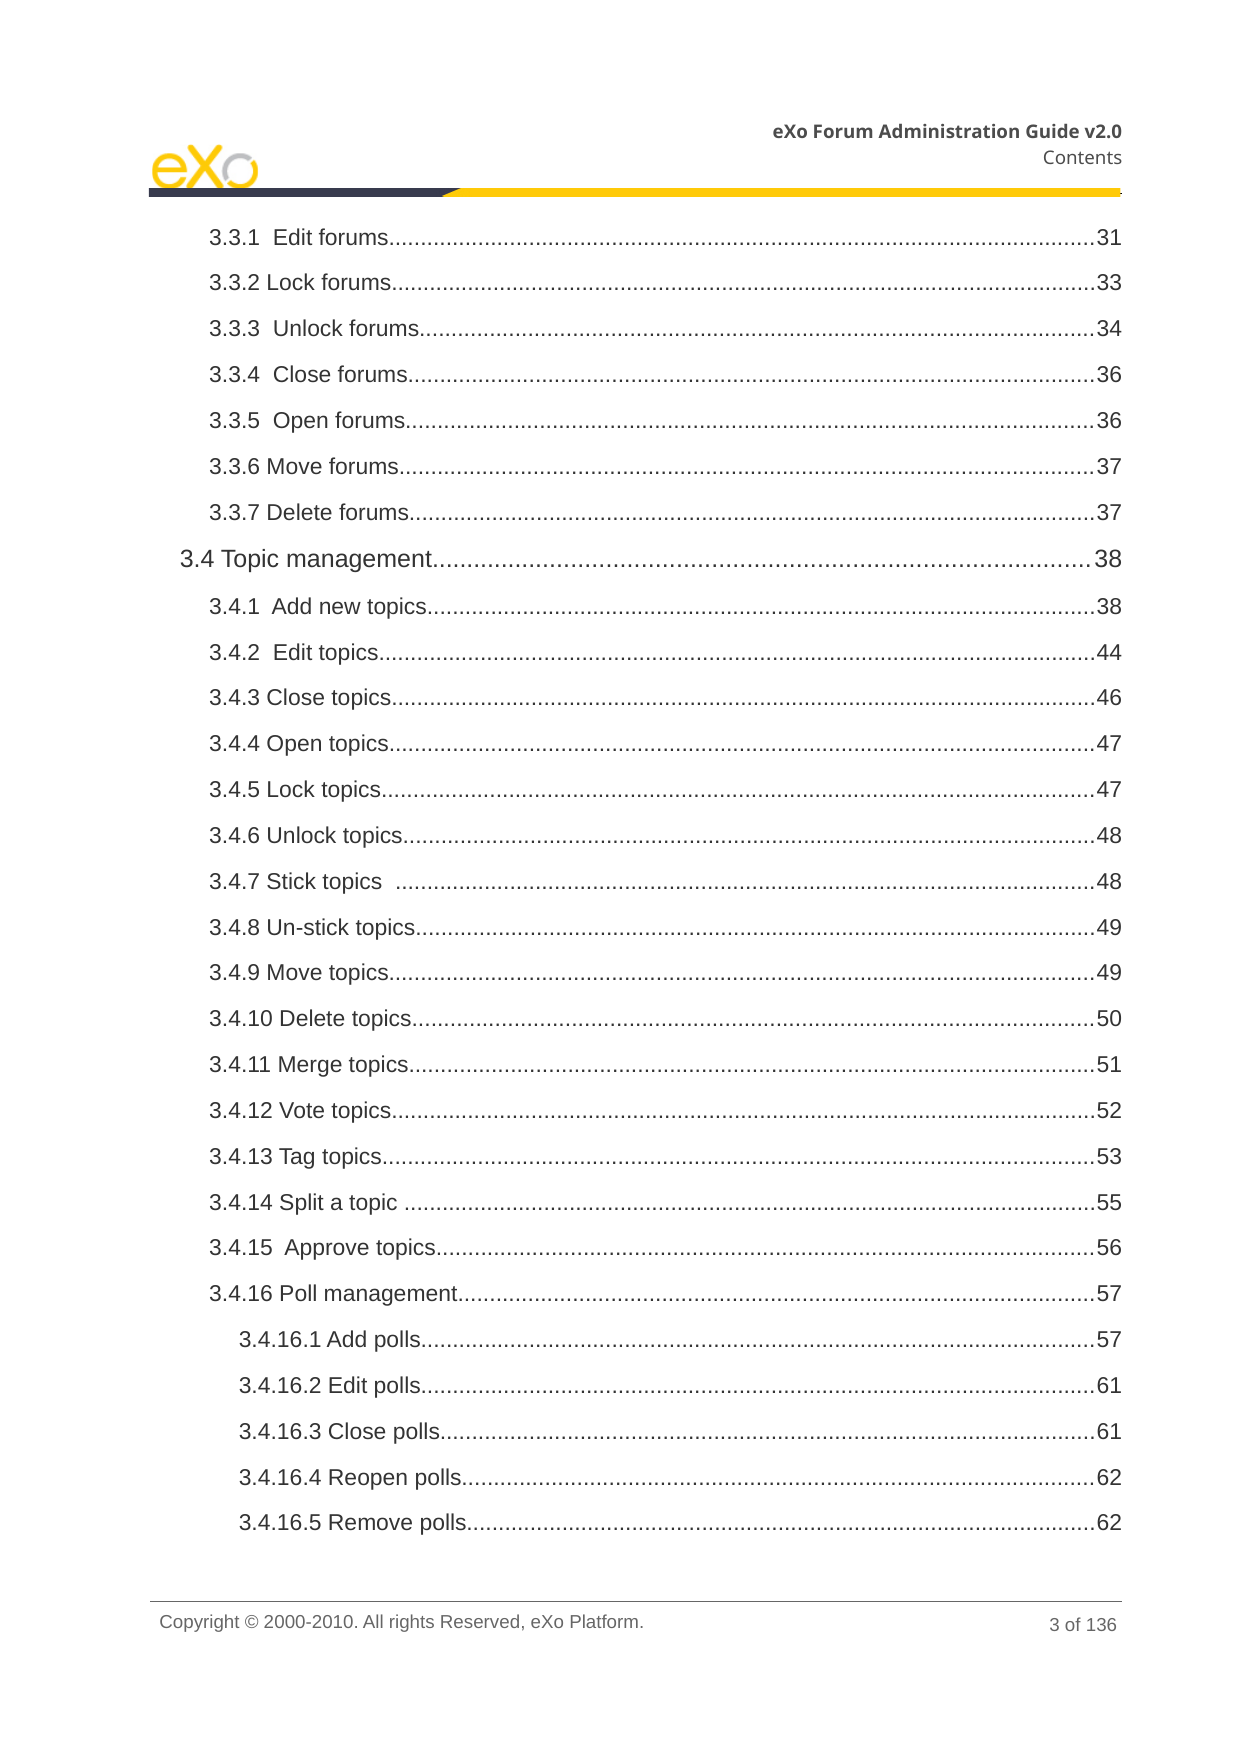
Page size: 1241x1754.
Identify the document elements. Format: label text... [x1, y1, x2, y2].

text 3.4.7 Stick topics 48 [209, 868, 1122, 894]
text 3.4.16.3 Close polls 61 [238, 1418, 1122, 1444]
text 3.3.6 Move forums 37 [209, 453, 1122, 479]
text 3.4.8 Un-stick topics 49 [209, 913, 1122, 940]
text 3.4.6 Unlock topics 48 [209, 822, 1122, 848]
text 3.4.16.1 Add polls 57 [238, 1326, 1122, 1352]
text 3.3.7 Delete forums 37 [209, 498, 1122, 525]
text 3.4.5 Lock topics 47 [209, 776, 1122, 802]
text 3.4.10 Delete topics 50 [209, 1005, 1122, 1031]
text 3.4.9 Move topics 49 [209, 959, 1122, 986]
text 3.3.1 Edit forums 31 [209, 223, 1122, 250]
text 3.4.1 Add new topics 38 [209, 593, 1122, 619]
text 3.4.15 Approve topics 56 [209, 1234, 1122, 1261]
text 3.4.11 Merge topics 51 [209, 1051, 1122, 1077]
text 3.4.12 Vote topics 52 [209, 1097, 1122, 1123]
text 3.4.16.4 Reopen polls 62 [238, 1463, 1122, 1490]
text 3.3.2 Lock forums 33 [209, 269, 1122, 296]
text 3.4 Topic management 38 [179, 544, 1122, 573]
text 3.4.16.5 Remove polls 62 [238, 1509, 1122, 1536]
text 3.4.14 Split a topic 55 [209, 1188, 1122, 1215]
text 3.4.16 Poll management 57 [209, 1280, 1122, 1306]
picture [148, 144, 1121, 197]
text 3.4.16.2 Edit polls 61 [238, 1372, 1122, 1398]
text 3.3.4 Close forums 36 [209, 361, 1122, 387]
text 3.4.2 Edit topics 44 [209, 638, 1122, 665]
text 3.4.13 Tag topics 53 [209, 1143, 1122, 1169]
text 3.3.3 Unlock forums 34 [209, 315, 1122, 342]
text 3.4.4 Open topics 47 [209, 730, 1122, 756]
text 3.3.5 Open forums 36 [209, 407, 1122, 433]
text 3.4.3 Close topics 46 [209, 684, 1122, 711]
